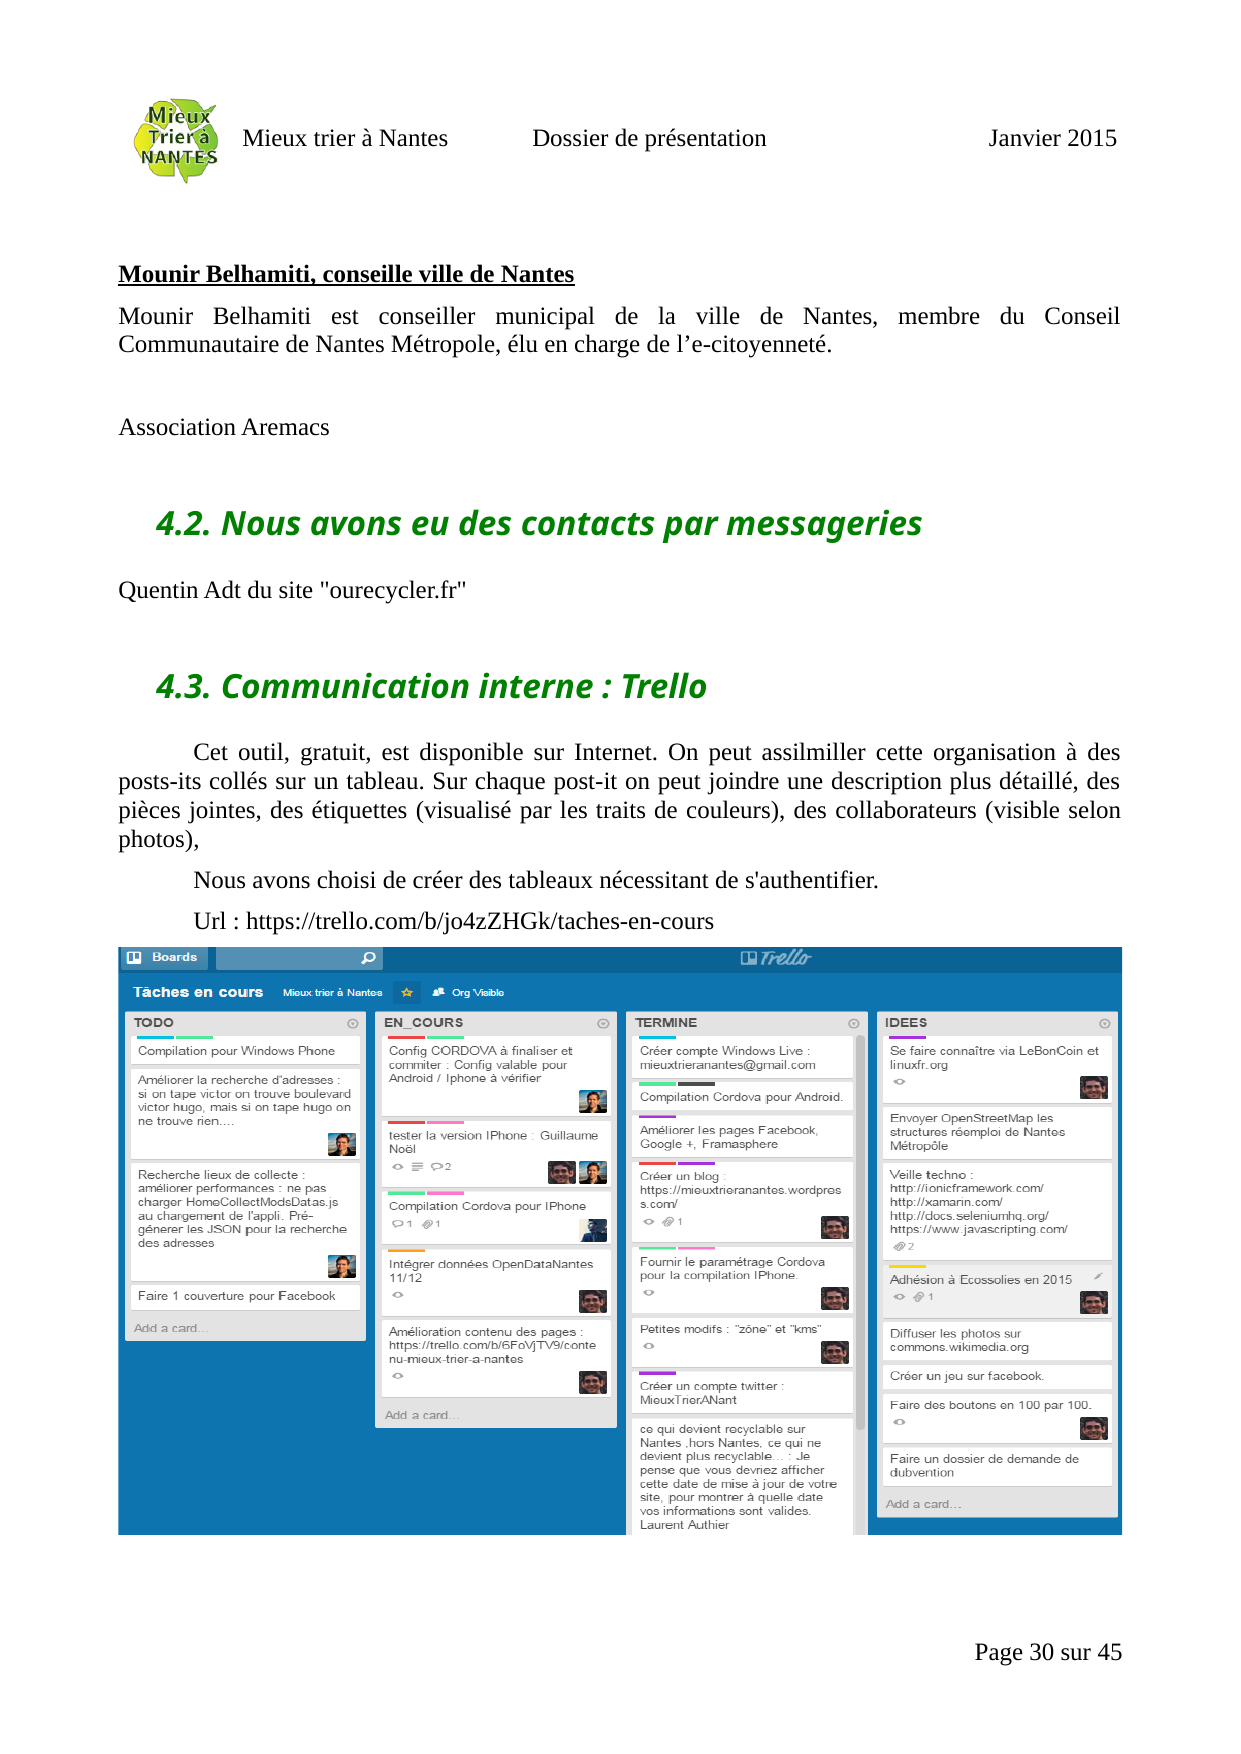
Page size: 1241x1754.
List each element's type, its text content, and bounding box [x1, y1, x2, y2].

text Url : https://trello.com/b/jo4zZHGk/taches-en-cours [118, 906, 1122, 935]
text Mounir Belhamiti, conseille ville de Nantes [118, 259, 1122, 288]
picture [131, 95, 221, 185]
text Quentin Adt du site "ourecycler.fr" [118, 575, 1122, 603]
text Nous avons choisi de créer des tableaux nécessitant de s'authentifier. [118, 865, 1122, 894]
picture [118, 947, 1123, 1535]
subtitle Communication interne : Trello [148, 662, 1122, 708]
subtitle Nous avons eu des contacts par messageries [148, 500, 1122, 545]
text Mounir Belhamiti est conseiller municipal de la ville de Nantes, membre du Conseil Communautaire de Nantes Métropole, élu en charge de l’e-citoyenneté. [118, 301, 1122, 358]
text Association Aremacs [118, 412, 1122, 441]
text Cet outil, gratuit, est disponible sur Internet. On peut assilmiller cette organisation à des posts-its collés sur un tableau. Sur chaque post-it on peut joindre une description plus détaillé, des pièces jointes, des étiquettes (visualisé par les traits de couleurs), des collaborateurs (visible selon photos), [118, 737, 1122, 852]
